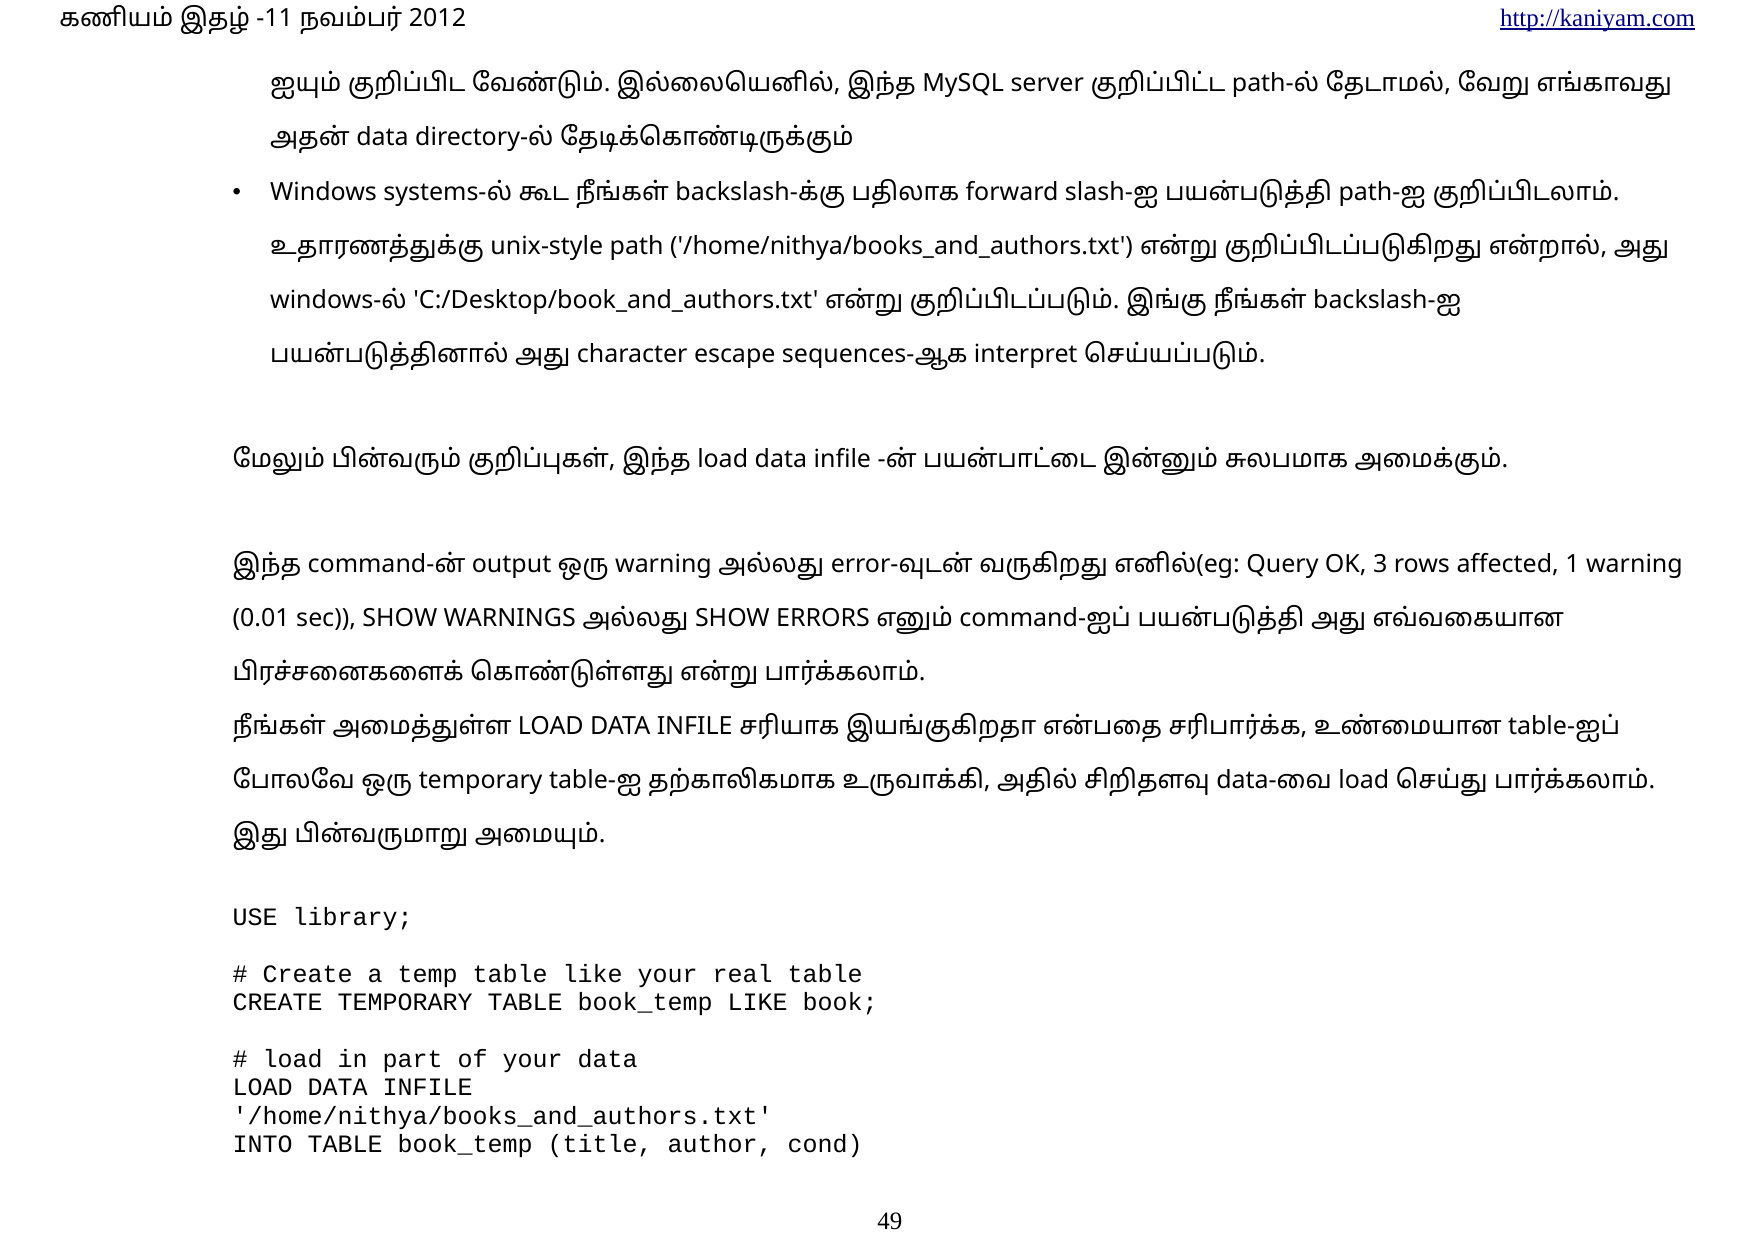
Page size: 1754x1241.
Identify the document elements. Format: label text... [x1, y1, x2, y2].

text LOAD DATA INFILE [232, 1075, 1695, 1103]
text # Create a temp table like your real table [232, 962, 1695, 990]
text CREATE TEMPORARY TABLE book_temp LIKE book; [232, 990, 1695, 1018]
list Windows systems-ல் கூட நீங்கள் backslash-க்கு பதிலாக forward slash-ஐ பயன்படுத்தி path-ஐ குறிப்பிடலாம். உதாரணத்துக்கு unix-style path ('/home/nithya/books_and_authors.txt') என்று குறிப்பிடப்படுகிறது என்றால், அது windows-ல் 'C:/Desktop/book_and_authors.txt' என்று குறிப்பிடப்படும். இங்கு நீங்கள் backslash-ஐ பயன்படுத்தினால் அது character escape sequences-ஆக interpret செய்யப்படும். [232, 174, 1695, 424]
text INTO TABLE book_temp (title, author, cond) [232, 1132, 1695, 1160]
list ஐயும் குறிப்பிட வேண்டும். இல்லையெனில், இந்த MySQL server குறிப்பிட்ட path-ல் தேடாமல், வேறு எங்காவது அதன் data directory-ல் தேடிக்கொண்டிருக்கும் [232, 64, 1695, 155]
text USE library; [232, 905, 1695, 933]
text '/home/nithya/books_and_authors.txt' [232, 1103, 1695, 1132]
text மேலும் பின்வரும் குறிப்புகள், இந்த load data infile -ன் பயன்பாட்டை இன்னும் சுலபமாக அமைக்கும். இந்த command-ன் output ஒரு warning அல்லது error-வுடன் வருகிறது எனில்(eg: Query OK, 3 rows affected, 1 warning (0.01 sec)), SHOW WARNINGS அல்லது SHOW ERRORS எனும் command-ஐப் பயன்படுத்தி அது எவ்வகையான பிரச்சனைகளைக் கொண்டுள்ளது என்று பார்க்கலாம். நீங்கள் அமைத்துள்ள LOAD DATA INFILE சரியாக இயங்குகிறதா என்பதை சரிபார்க்க, உண்மையான table-ஐப் போலவே ஒரு temporary table-ஐ தற்காலிகமாக உருவாக்கி, அதில் சிறிதளவு data-வை load செய்து பார்க்கலாம். இது பின்வருமாறு அமையும். [232, 441, 1695, 852]
text # load in part of your data [232, 1047, 1695, 1075]
